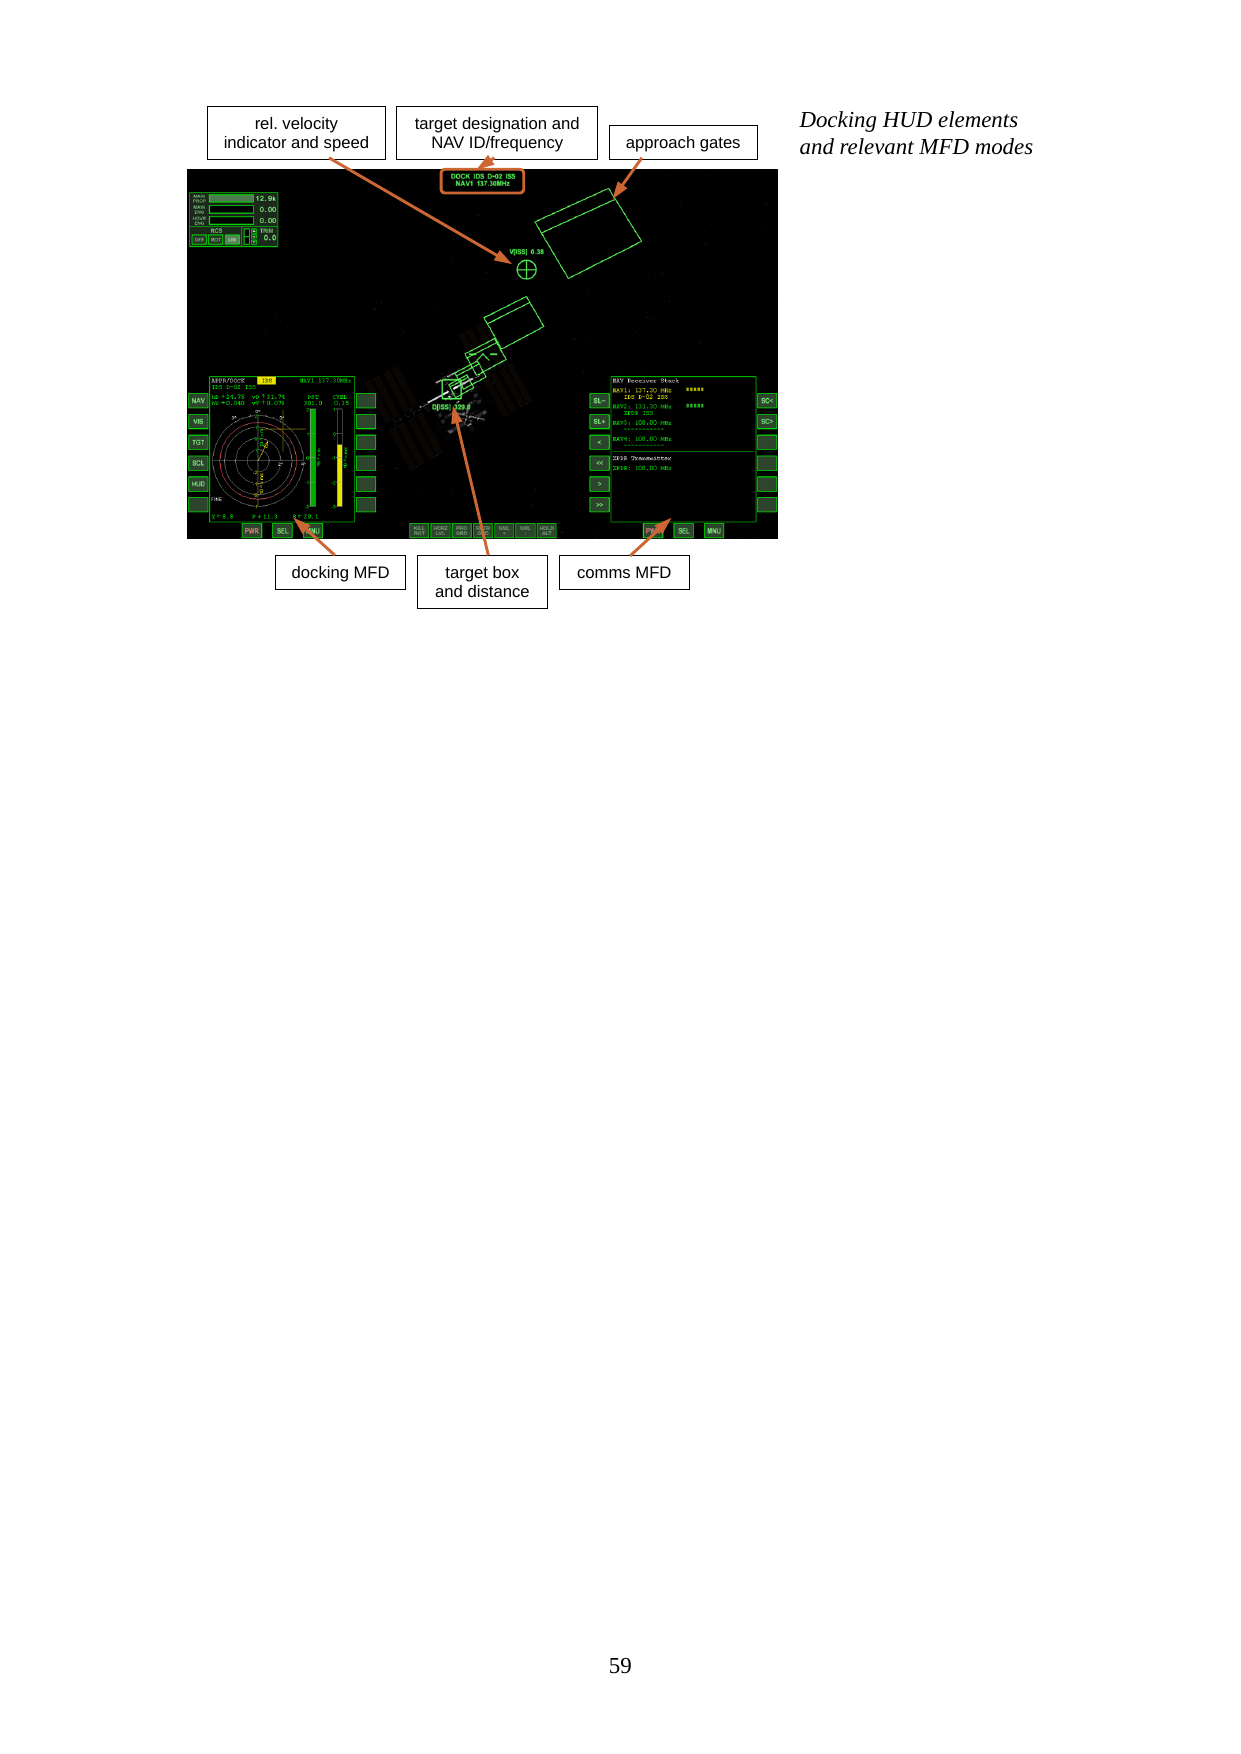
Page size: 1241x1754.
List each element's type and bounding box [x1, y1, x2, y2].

picture [187, 169, 778, 539]
picture [443, 171, 522, 191]
